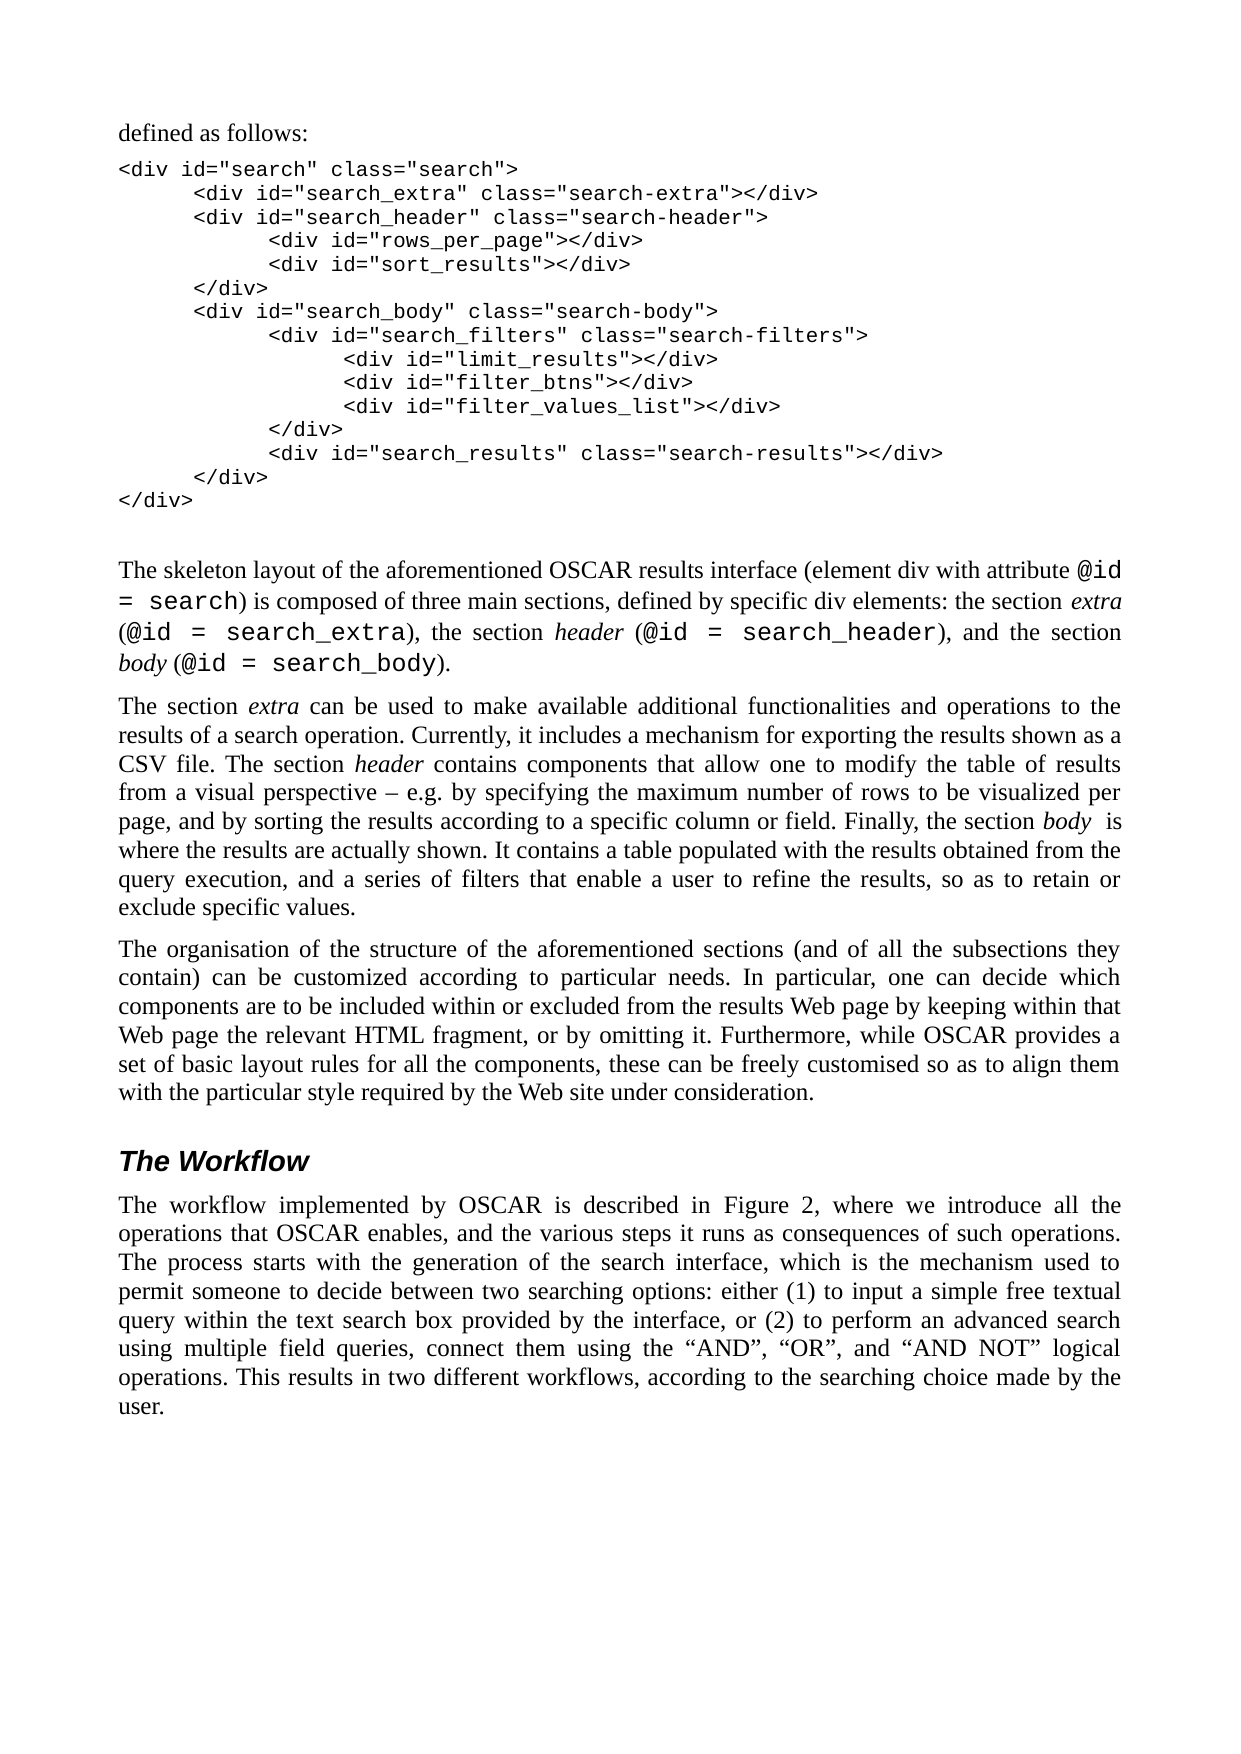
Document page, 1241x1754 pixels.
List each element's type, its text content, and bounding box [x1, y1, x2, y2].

text The section extra can be used to make available additional functionalities and operations to the results of a search operation. Currently, it includes a mechanism for exporting the results shown as a CSV file. The section header contains components that allow one to modify the table of results from a visual perspective – e.g. by specifying the maximum number of rows to be visualized per page, and by sorting the results according to a specific column or field. Finally, the section body is where the results are actually shown. It contains a table populated with the results obtained from the query execution, and a series of filters that enable a user to refine the results, so as to retain or exclude specific values. [118, 691, 1122, 921]
text <div id="search_extra" class="search-extra"></div> [118, 183, 1122, 207]
text </div> [118, 278, 1122, 301]
text <div id="search" class="search"> [118, 159, 1122, 183]
text <div id="limit_results"></div> [118, 348, 1122, 372]
text <div id="sort_results"></div> [118, 254, 1122, 278]
text <div id="filter_values_list"></div> [118, 396, 1122, 419]
text The workflow implemented by OSCAR is described in Figure 2, where we introduce all the operations that OSCAR enables, and the various steps it runs as consequences of such operations. The process starts with the generation of the search interface, which is the mechanism used to permit someone to decide between two searching options: either (1) to input a simple free textual query within the text search box provided by the interface, or (2) to perform an advanced search using multiple field queries, connect them using the “AND”, “OR”, and “AND NOT” logical operations. This results in two different workflows, according to the searching choice made by the user. [118, 1190, 1122, 1420]
text </div> [118, 490, 1122, 514]
text <div id="search_header" class="search-header"> [118, 207, 1122, 230]
text </div> [118, 467, 1122, 490]
text <div id="rows_per_page"></div> [118, 230, 1122, 254]
subtitle The Workflow [118, 1144, 1122, 1177]
text <div id="search_results" class="search-results"></div> [118, 443, 1122, 467]
text <div id="search_filters" class="search-filters"> [118, 325, 1122, 348]
text defined as follows: [118, 118, 1122, 147]
text The skeleton layout of the aforementioned OSCAR results interface (element div with attribute @id = search) is composed of three main sections, defined by specific div elements: the section extra (@id = search_extra), the section header (@id = search_header), and the section body (@id = search_body). [118, 555, 1122, 679]
text <div id="search_body" class="search-body"> [118, 301, 1122, 325]
text </div> [118, 419, 1122, 443]
text <div id="filter_btns"></div> [118, 372, 1122, 396]
text The organisation of the structure of the aforementioned sections (and of all the subsections they contain) can be customized according to particular needs. In particular, one can decide which components are to be included within or excluded from the results Web page by keeping within that Web page the relevant HTML fragment, or by omitting it. Furthermore, while OSCAR provides a set of basic layout rules for all the components, these can be freely customised so as to align them with the particular style required by the Web site under consideration. [118, 934, 1122, 1106]
